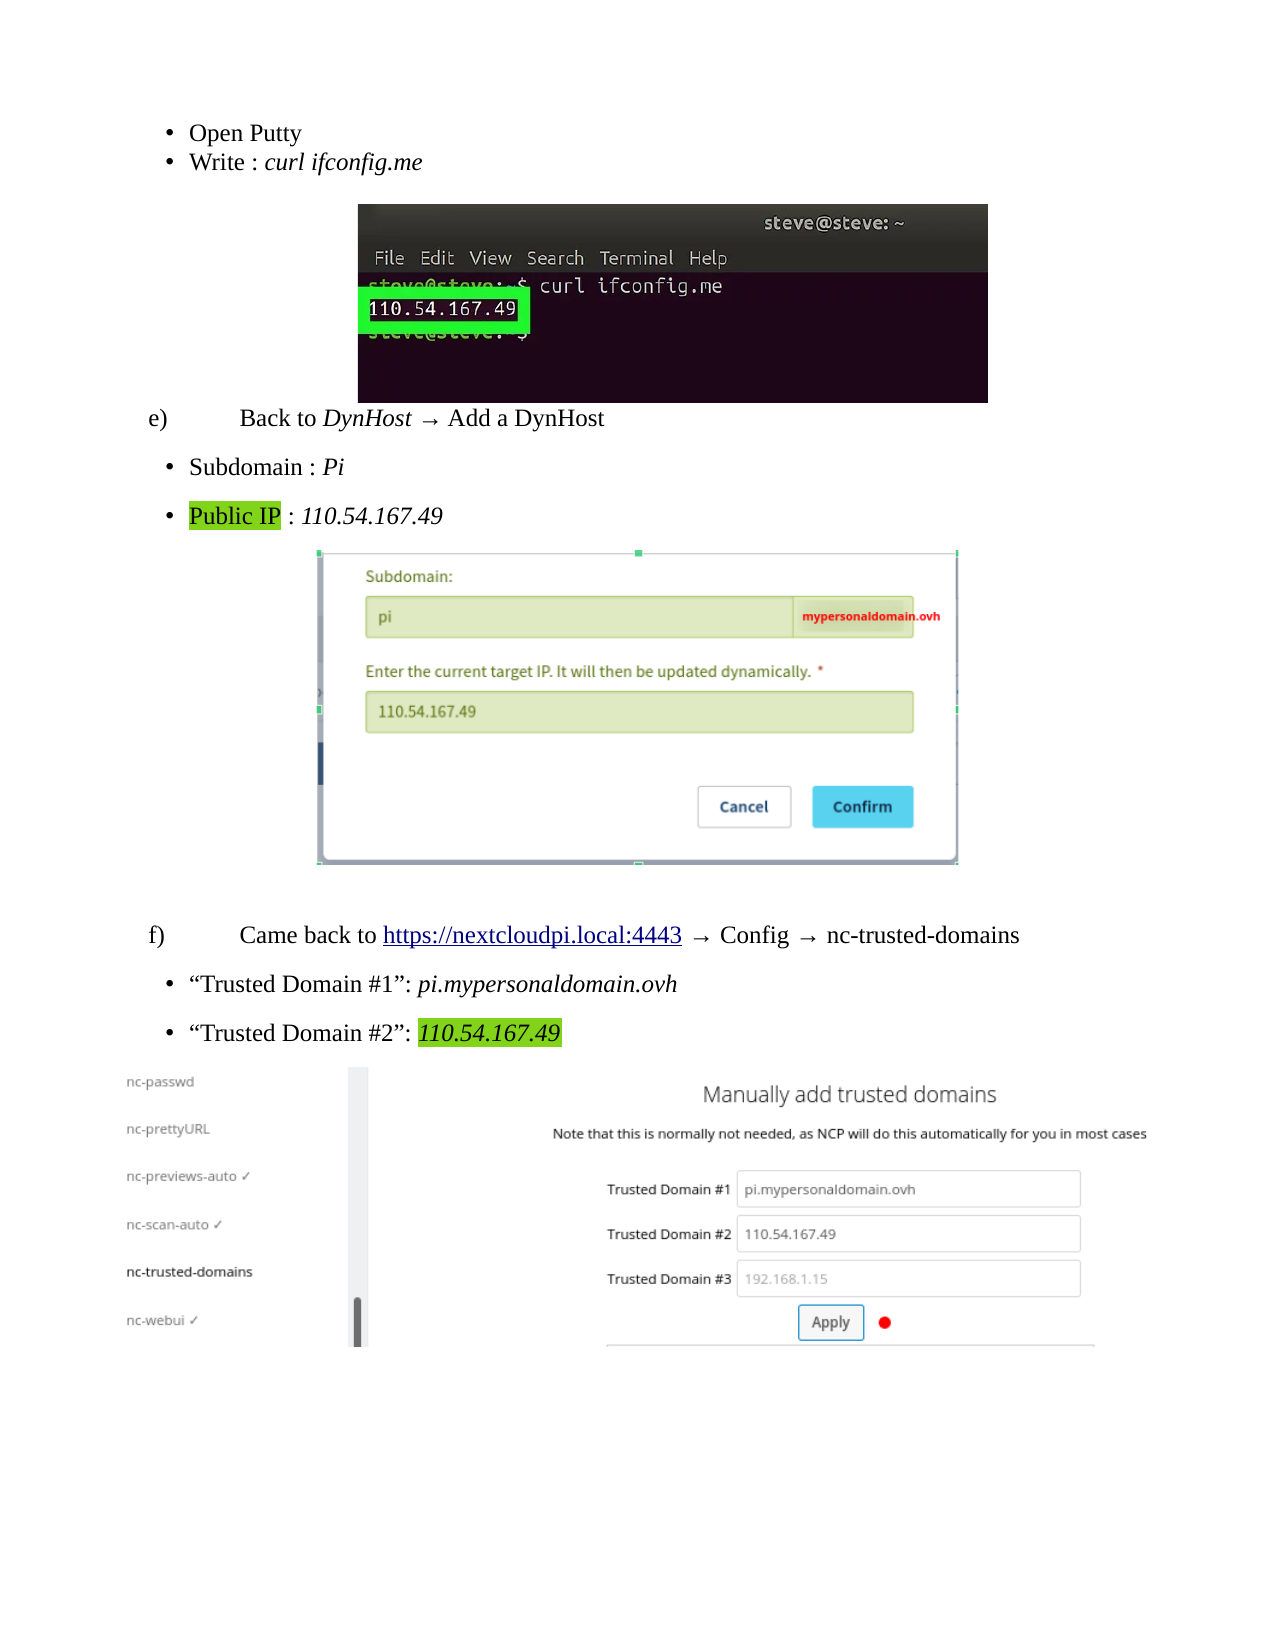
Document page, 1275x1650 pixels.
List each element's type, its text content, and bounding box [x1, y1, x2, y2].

picture [357, 204, 988, 403]
list Write : curl ifconfig.me [165, 147, 1157, 176]
picture [118, 1067, 1157, 1347]
list Back to DynHost → Add a DynHost [142, 403, 1157, 432]
list Came back to https://nextcloudpi.local:4443 → Config → nc-trusted-domains [142, 920, 1157, 948]
picture [316, 550, 959, 865]
list “Trusted Domain #2”: 110.54.167.49 [165, 1018, 1157, 1047]
list Open Putty [165, 118, 1157, 147]
list Subdomain : Pi [165, 452, 1157, 481]
list “Trusted Domain #1”: pi.mypersonaldomain.ovh [165, 969, 1157, 998]
list Public IP : 110.54.167.49 [165, 501, 1157, 530]
